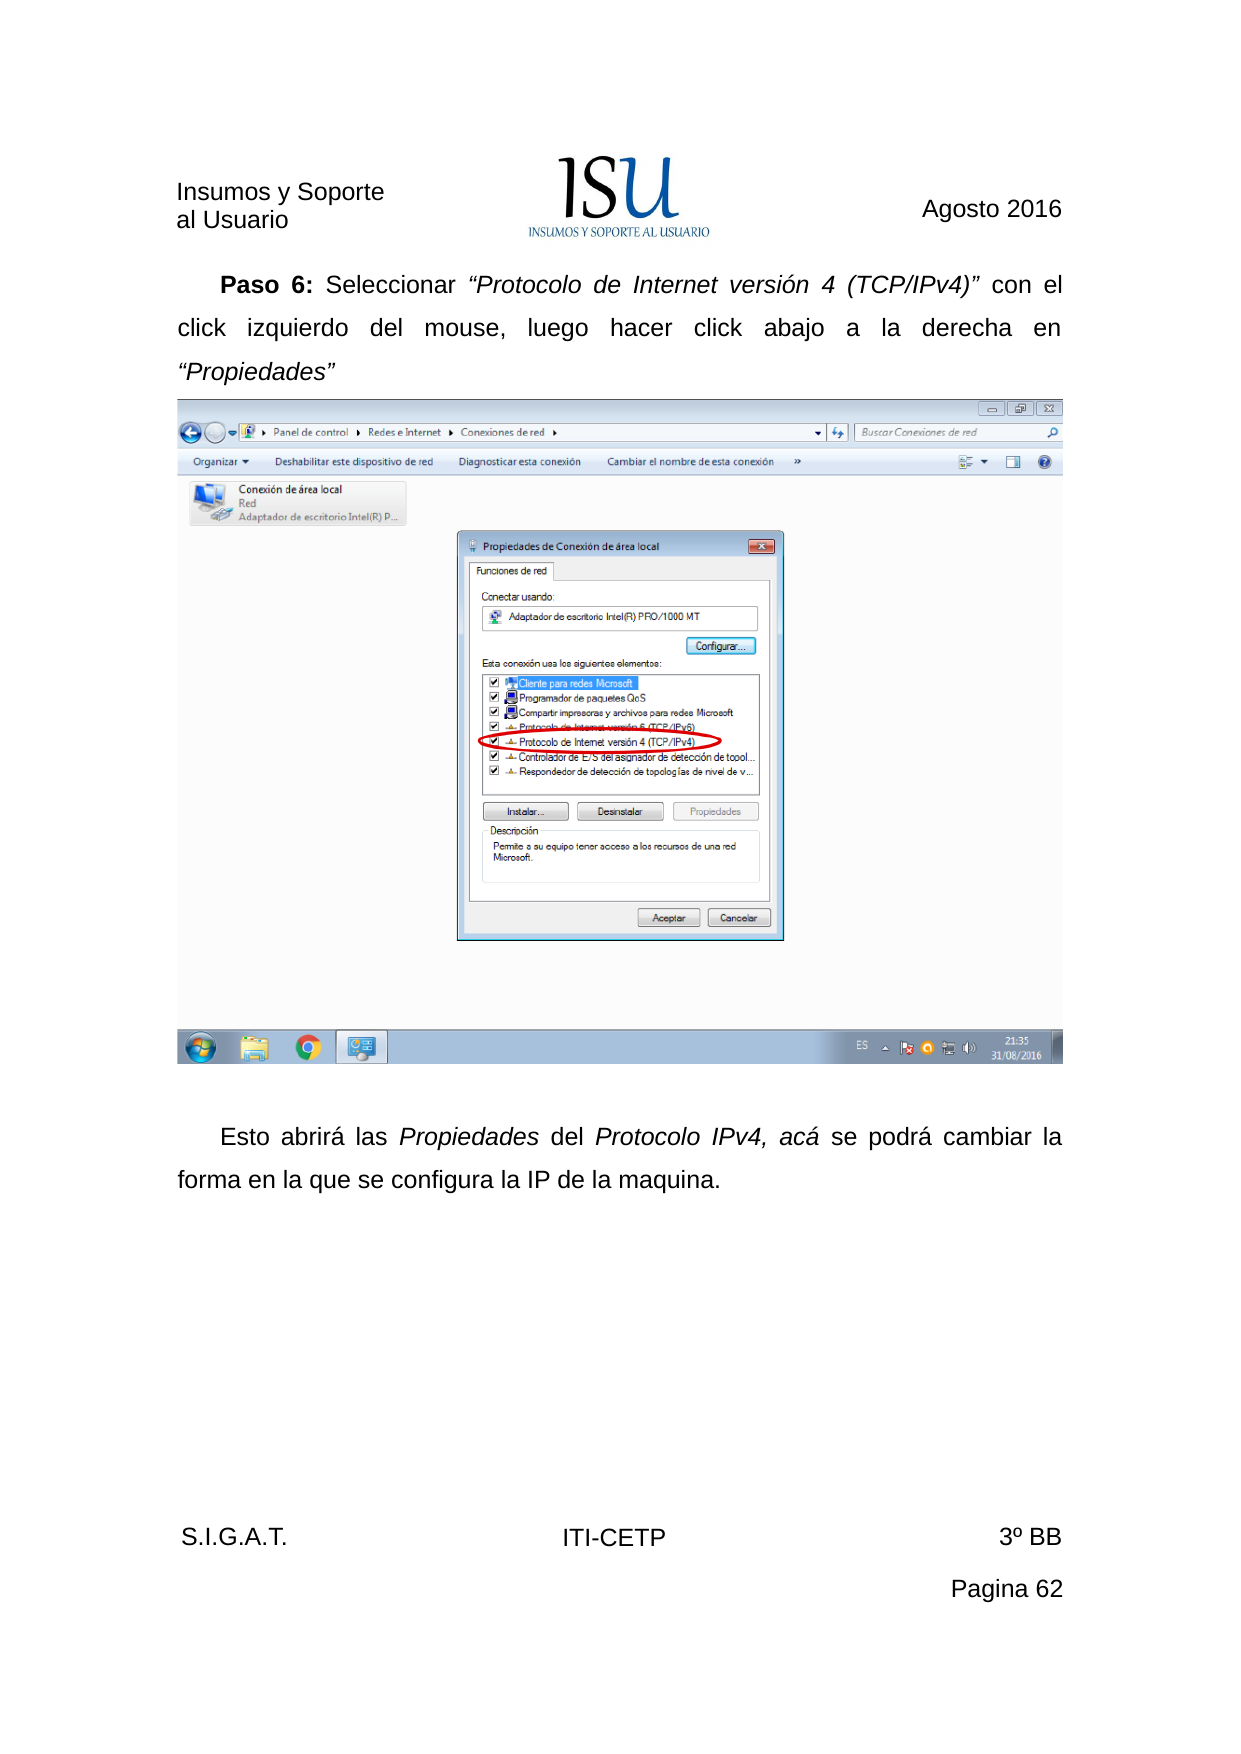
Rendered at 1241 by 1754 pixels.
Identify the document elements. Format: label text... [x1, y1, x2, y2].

text Esto abrirá las Propiedades del Protocolo IPv4, acá se podrá cambiar la forma en la que se configura la IP de la maquina. [177, 1121, 1063, 1193]
picture [177, 399, 1063, 1064]
picture [517, 138, 723, 252]
text Paso 6: Seleccionar “Protocolo de Internet versión 4 (TCP/IPv4)” con el click izquierdo del mouse, luego hacer click abajo a la derecha en “Propiedades” [177, 270, 1063, 385]
